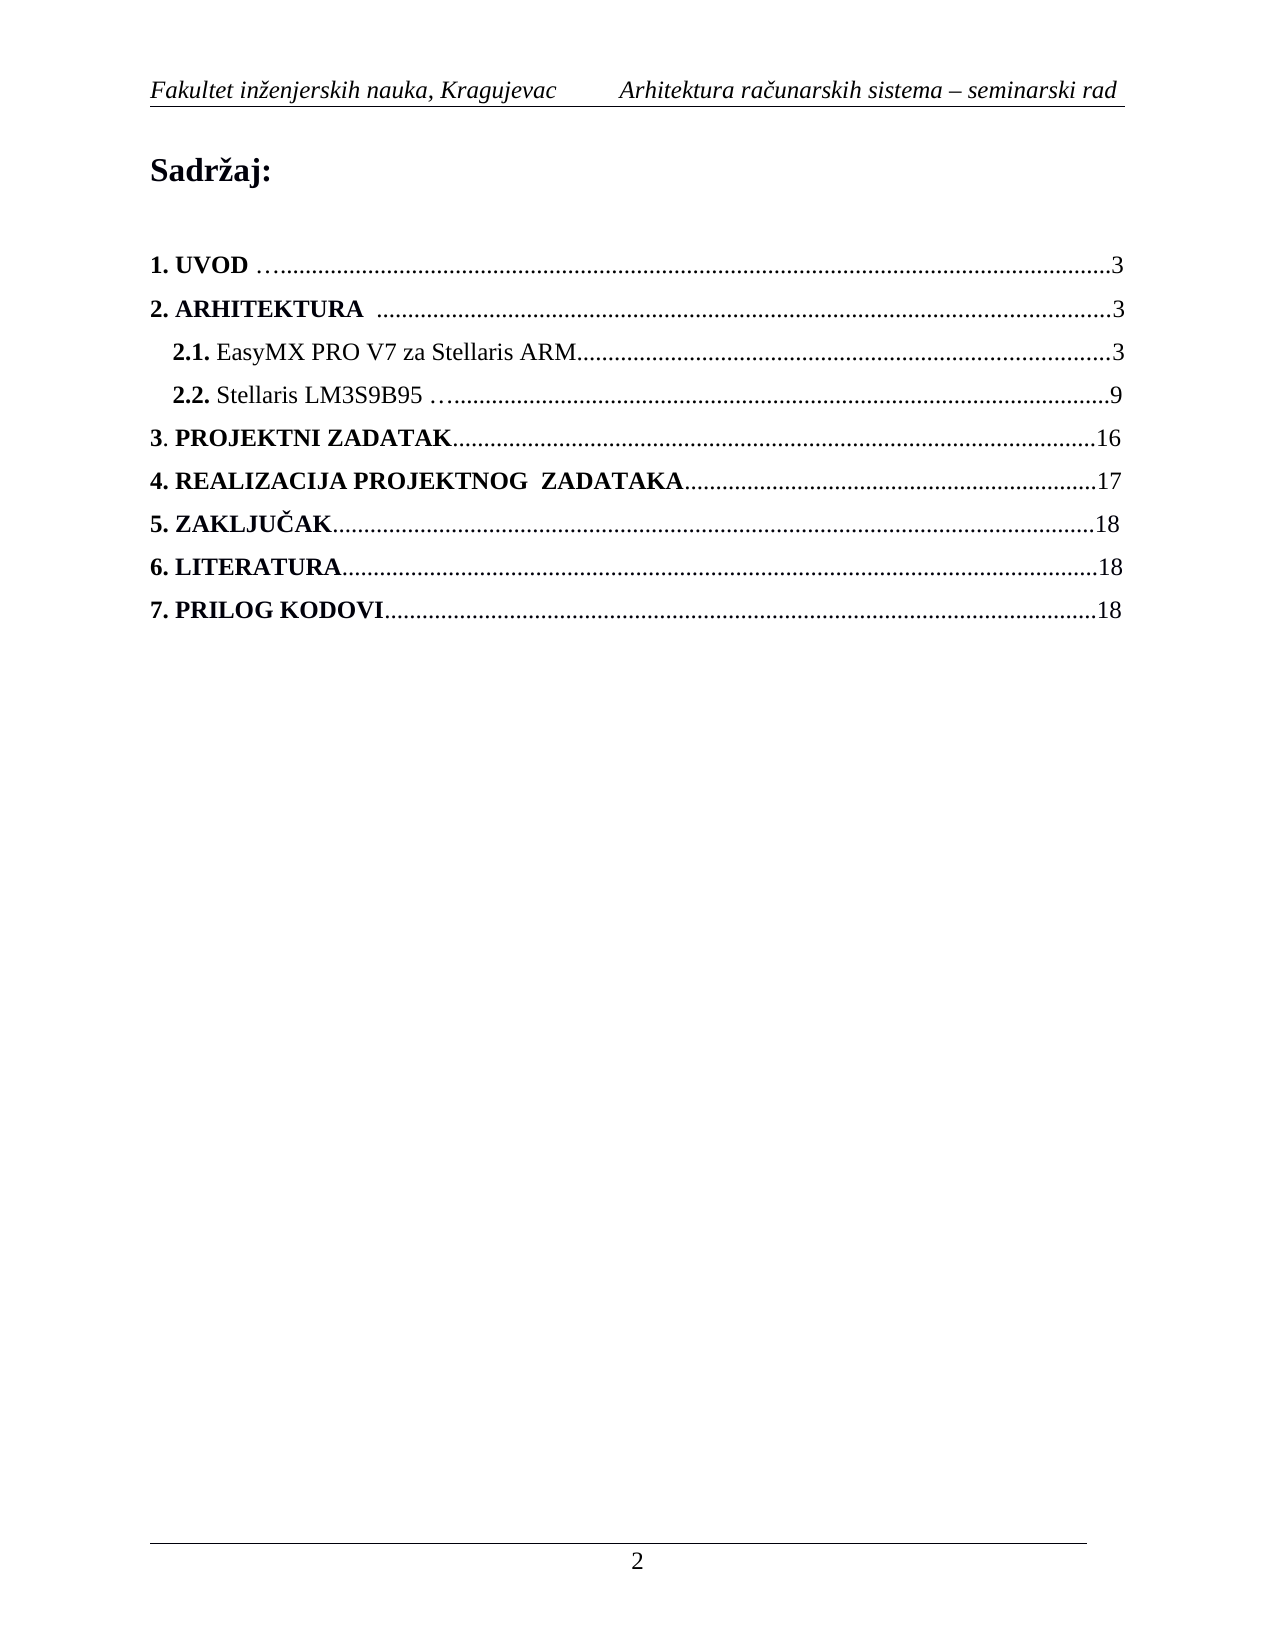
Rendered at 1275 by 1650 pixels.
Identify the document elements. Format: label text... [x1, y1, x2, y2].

text 2. ARHITEKTURA 3 [150, 294, 1125, 322]
text 1. UVOD ….....................................................................................................................................3 [150, 251, 1125, 279]
text 6. LITERATURA.........................................................................................................................18 [150, 552, 1125, 581]
subtitle Sadržaj: [150, 150, 1125, 188]
text 2.1. EasyMX PRO V7 za Stellaris ARM 3 [172, 337, 1125, 366]
text 3. PROJEKTNI ZADATAK.......................................................................................................16 [150, 423, 1125, 452]
text 4. REALIZACIJA PROJEKTNOG ZADATAKA..................................................................17 [150, 466, 1125, 495]
text 2.2. Stellaris LM3S9B95 ….........................................................................................................9 [172, 380, 1125, 409]
text 5. ZAKLJUČAK..........................................................................................................................18 [150, 509, 1125, 538]
text 7. PRILOG KODOVI..................................................................................................................18 [150, 596, 1125, 624]
